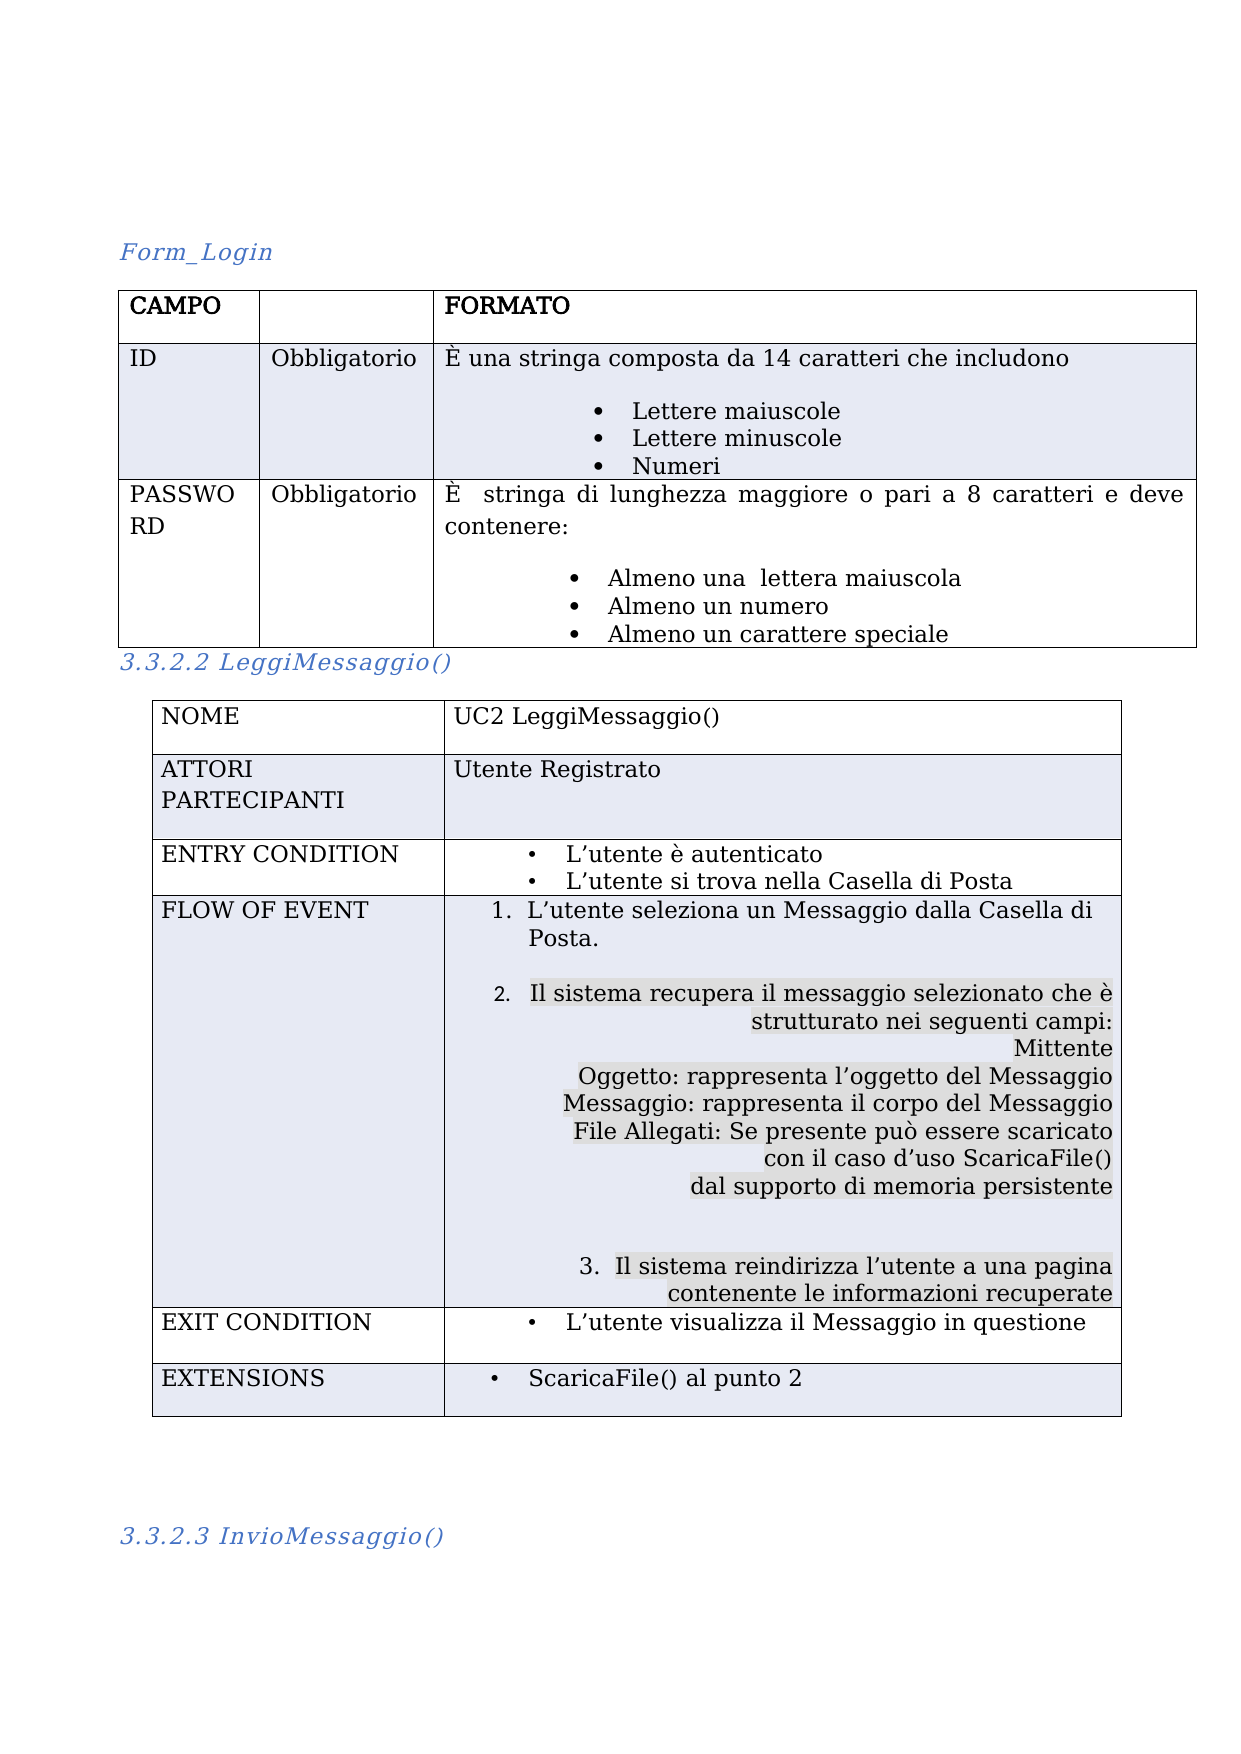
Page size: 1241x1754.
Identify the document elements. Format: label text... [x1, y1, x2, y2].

table_cell EXIT CONDITION [153, 1308, 444, 1363]
table_cell È stringa di lunghezza maggiore o pari a 8 caratteri e deve contenere: Almeno una lettera maiuscola Almeno un numero Almeno un carattere speciale [434, 480, 1196, 647]
table_cell L’utente visualizza il Messaggio in questione [445, 1308, 1121, 1363]
table_cell ATTORI PARTECIPANTI [153, 755, 444, 838]
table_header FORMATO [434, 291, 1196, 343]
table_cell Obbligatorio [260, 344, 433, 479]
subtitle 3.3.2.2 LeggiMessaggio() [118, 648, 1122, 676]
table_header UC2 LeggiMessaggio() [445, 701, 1121, 754]
table_cell ID [119, 344, 259, 479]
table_cell EXTENSIONS [153, 1364, 444, 1416]
table_cell L’utente è autenticato L’utente si trova nella Casella di Posta [445, 840, 1121, 895]
table_header NOME [153, 701, 444, 754]
subtitle 3.3.2.3 InvioMessaggio() [118, 1522, 1122, 1549]
table_header [260, 291, 433, 343]
table_cell PASSWORD [119, 480, 259, 647]
table_cell L’utente seleziona un Messaggio dalla Casella di Posta. Il sistema recupera il messaggio selezionato che è strutturato nei seguenti campi: Mittente Oggetto: rappresenta l’oggetto del Messaggio Messaggio: rappresenta il corpo del Messaggio File Allegati: Se presente può essere scaricato con il caso d’uso ScaricaFile() dal supporto di memoria persistente Il sistema reindirizza l’utente a una pagina contenente le informazioni recuperate [445, 896, 1121, 1307]
table_cell È una stringa composta da 14 caratteri che includono Lettere maiuscole Lettere minuscole Numeri [434, 344, 1196, 479]
table_cell ScaricaFile() al punto 2 [445, 1364, 1121, 1416]
table_cell Utente Registrato [445, 755, 1121, 838]
table_cell FLOW OF EVENT [153, 896, 444, 1307]
subtitle Form_Login [118, 237, 1122, 265]
table_header CAMPO [119, 291, 259, 343]
table_cell Obbligatorio [260, 480, 433, 647]
table_cell ENTRY CONDITION [153, 840, 444, 895]
